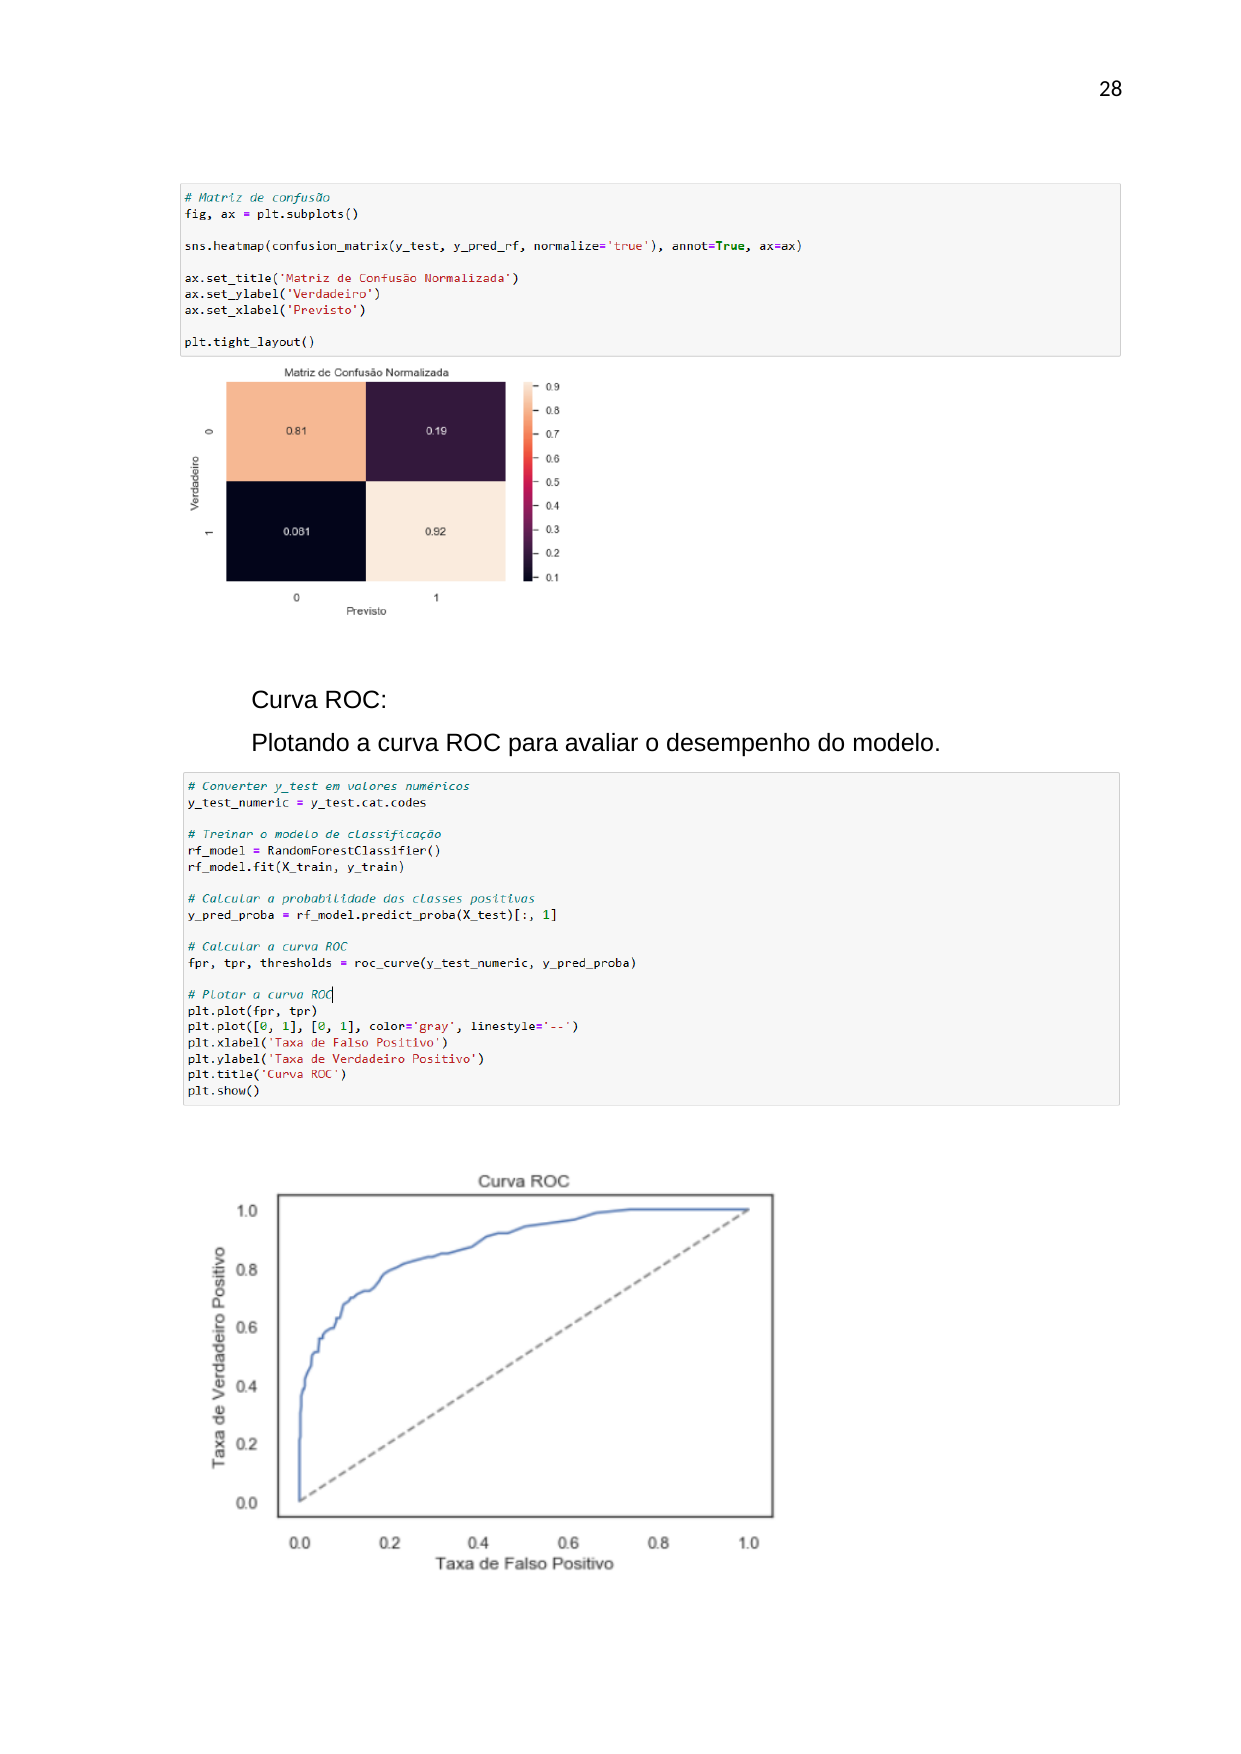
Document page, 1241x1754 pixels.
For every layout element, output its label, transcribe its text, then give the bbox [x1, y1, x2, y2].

picture [177, 1162, 1123, 1589]
picture [177, 177, 1123, 628]
text Curva ROC: [177, 685, 1122, 714]
text Plotando a curva ROC para avaliar o desempenho do modelo. [177, 728, 1122, 757]
picture [177, 771, 1123, 1106]
